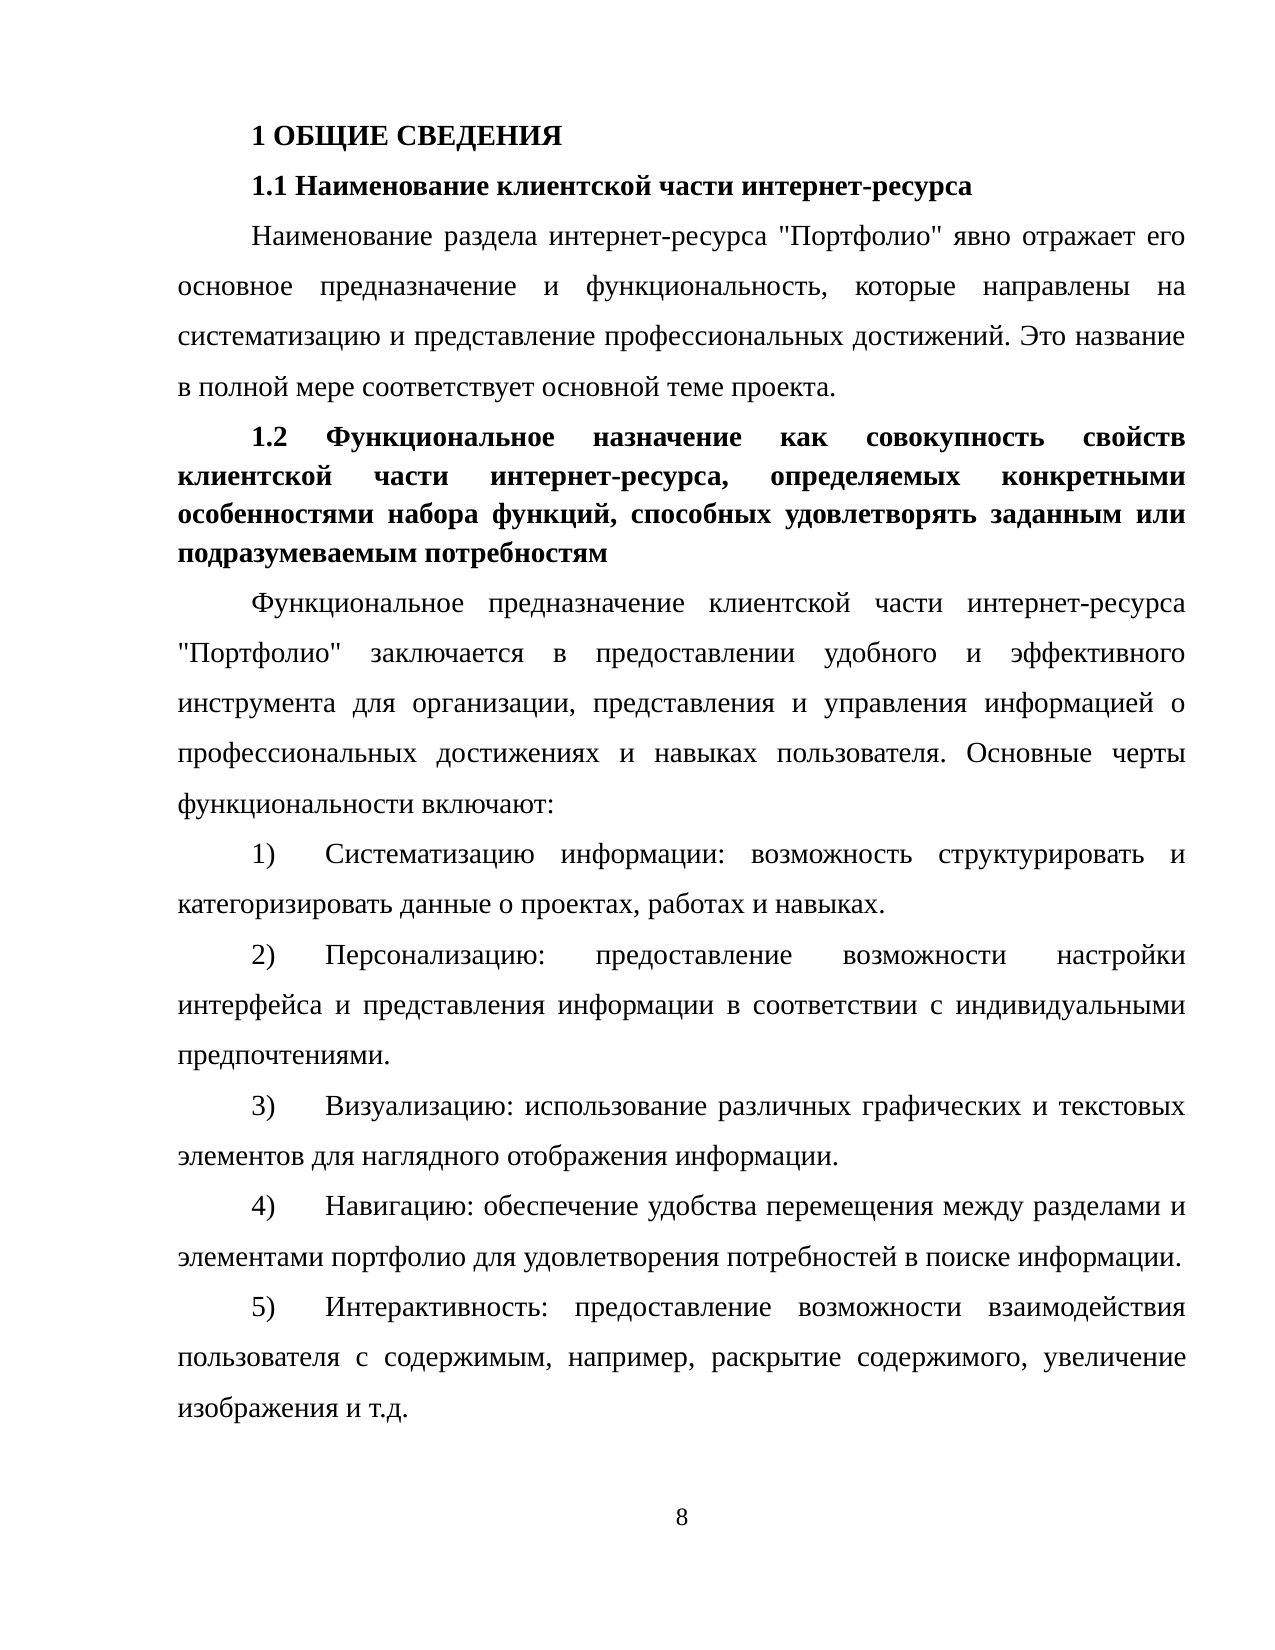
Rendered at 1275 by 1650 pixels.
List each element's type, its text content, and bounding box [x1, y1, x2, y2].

list Навигацию: обеспечение удобства перемещения между разделами и элементами портфолио для удовлетворения потребностей в поиске информации. [177, 1188, 1186, 1272]
list Интерактивность: предоставление возможности взаимодействия пользователя с содержимым, например, раскрытие содержимого, увеличение изображения и т.д. [177, 1289, 1186, 1423]
text Функциональное предназначение клиентской части интернет-ресурса "Портфолио" заключается в предоставлении удобного и эффективного инструмента для организации, представления и управления информацией о профессиональных достижениях и навыках пользователя. Основные черты функциональности включают: [177, 585, 1186, 819]
title 1.2 Функциональное назначение как совокупность свойств клиентской части интернет-ресурса, определяемых конкретными особенностями набора функций, способных удовлетворять заданным или подразумеваемым потребностям [177, 419, 1186, 568]
text Наименование раздела интернет-ресурса "Портфолио" явно отражает его основное предназначение и функциональность, которые направлены на систематизацию и представление профессиональных достижений. Это название в полной мере соответствует основной теме проекта. [177, 218, 1186, 402]
list Персонализацию: предоставление возможности настройки интерфейса и представления информации в соответствии с индивидуальными предпочтениями. [177, 937, 1186, 1071]
list Систематизацию информации: возможность структурировать и категоризировать данные о проектах, работах и навыках. [177, 836, 1186, 920]
list Визуализацию: использование различных графических и текстовых элементов для наглядного отображения информации. [177, 1088, 1186, 1172]
title 1 ОБЩИЕ СВЕДЕНИЯ [177, 118, 1186, 152]
title 1.1 Наименование клиентской части интернет-ресурса [177, 168, 1186, 202]
